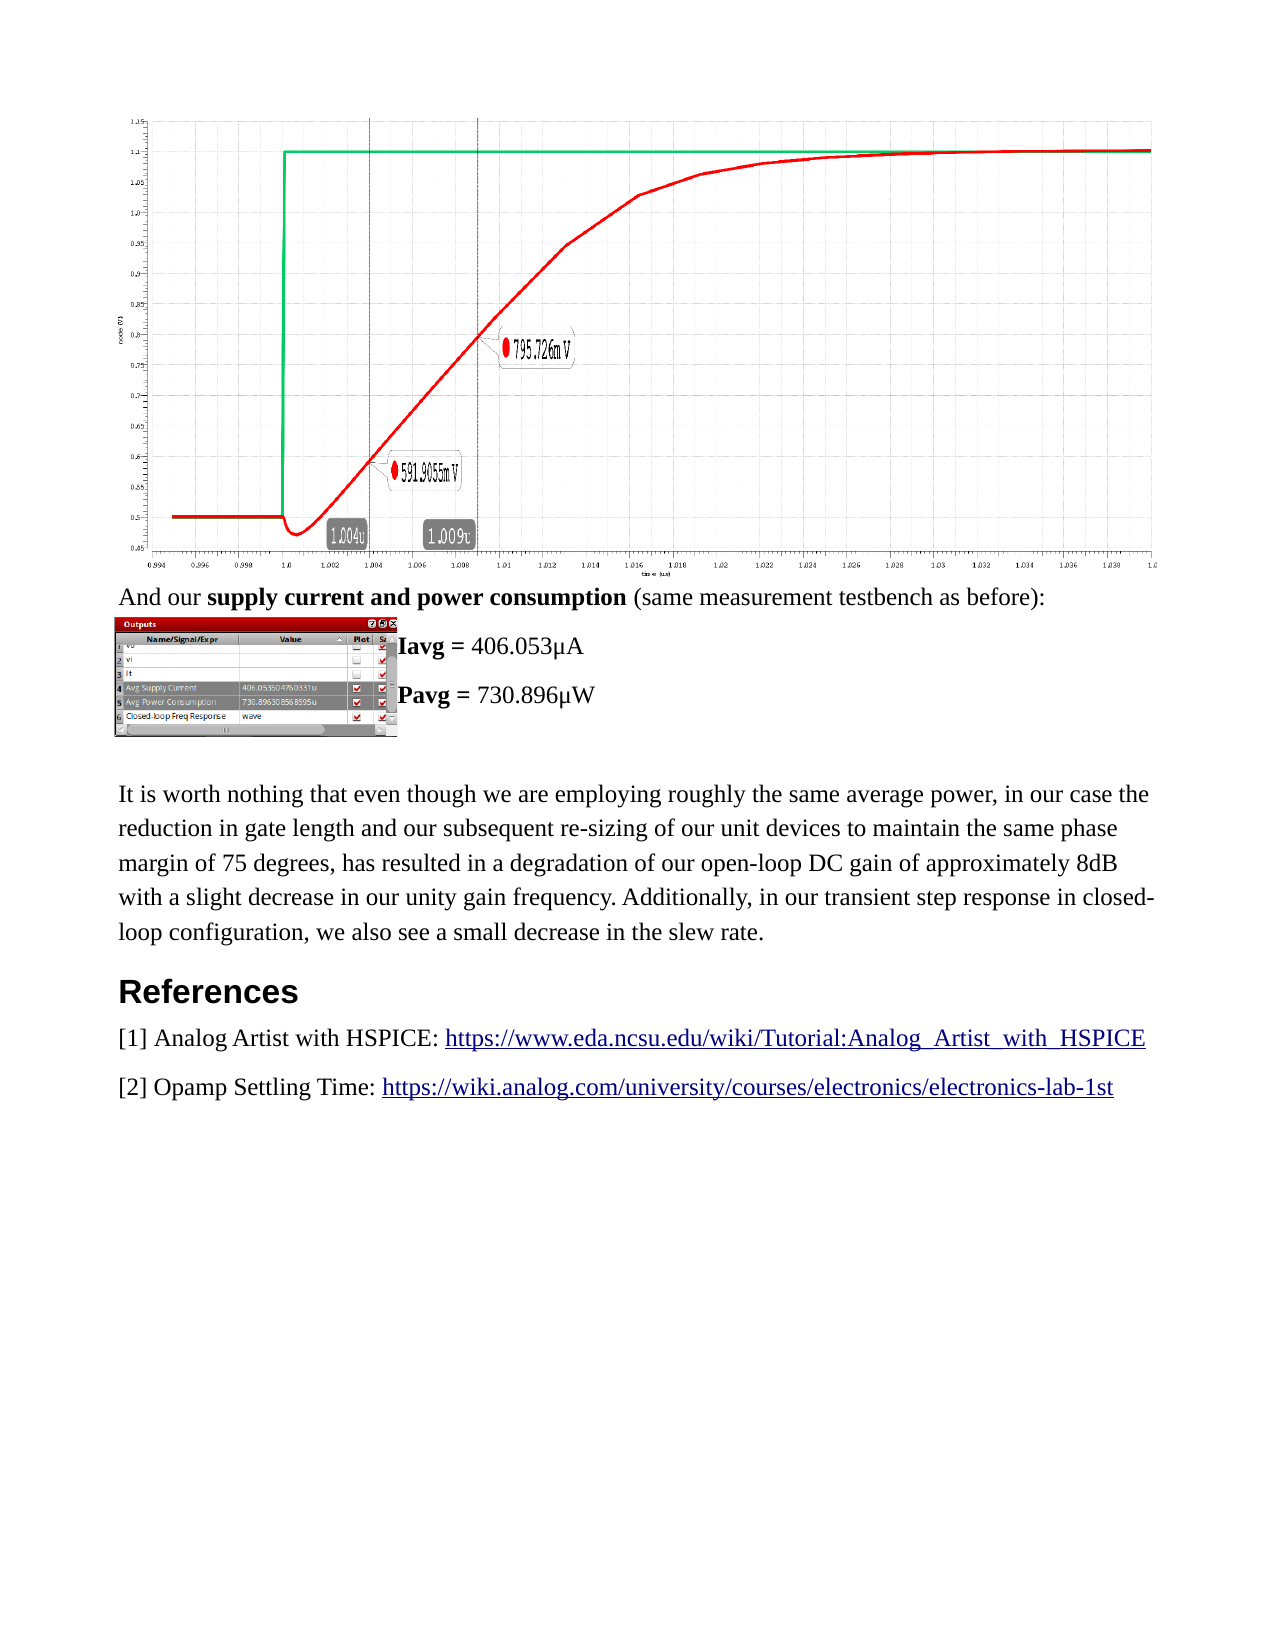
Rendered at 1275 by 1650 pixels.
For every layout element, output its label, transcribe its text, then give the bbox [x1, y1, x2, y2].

picture [114, 617, 398, 737]
text Pavg = 730.896μW [398, 681, 1157, 709]
text And our supply current and power consumption (same measurement testbench as before): [118, 577, 1157, 611]
text Iavg = 406.053μA [398, 631, 1157, 660]
text [2] Opamp Settling Time: https://wiki.analog.com/university/courses/electronics/electronics-lab-1st [118, 1072, 1157, 1101]
text [1] Analog Artist with HSPICE: https://www.eda.ncsu.edu/wiki/Tutorial:Analog_Artist_with_HSPICE [118, 1023, 1157, 1052]
subtitle References [118, 972, 1157, 1011]
picture [118, 118, 1157, 577]
text It is worth nothing that even though we are employing roughly the same average power, in our case the reduction in gate length and our subsequent re-sizing of our unit devices to maintain the same phase margin of 75 degrees, has resulted in a degradation of our open-loop DC gain of approximately 8dB with a slight decrease in our unity gain frequency. Additionally, in our transient step response in closed-loop configuration, we also see a small decrease in the slew rate. [118, 779, 1157, 945]
